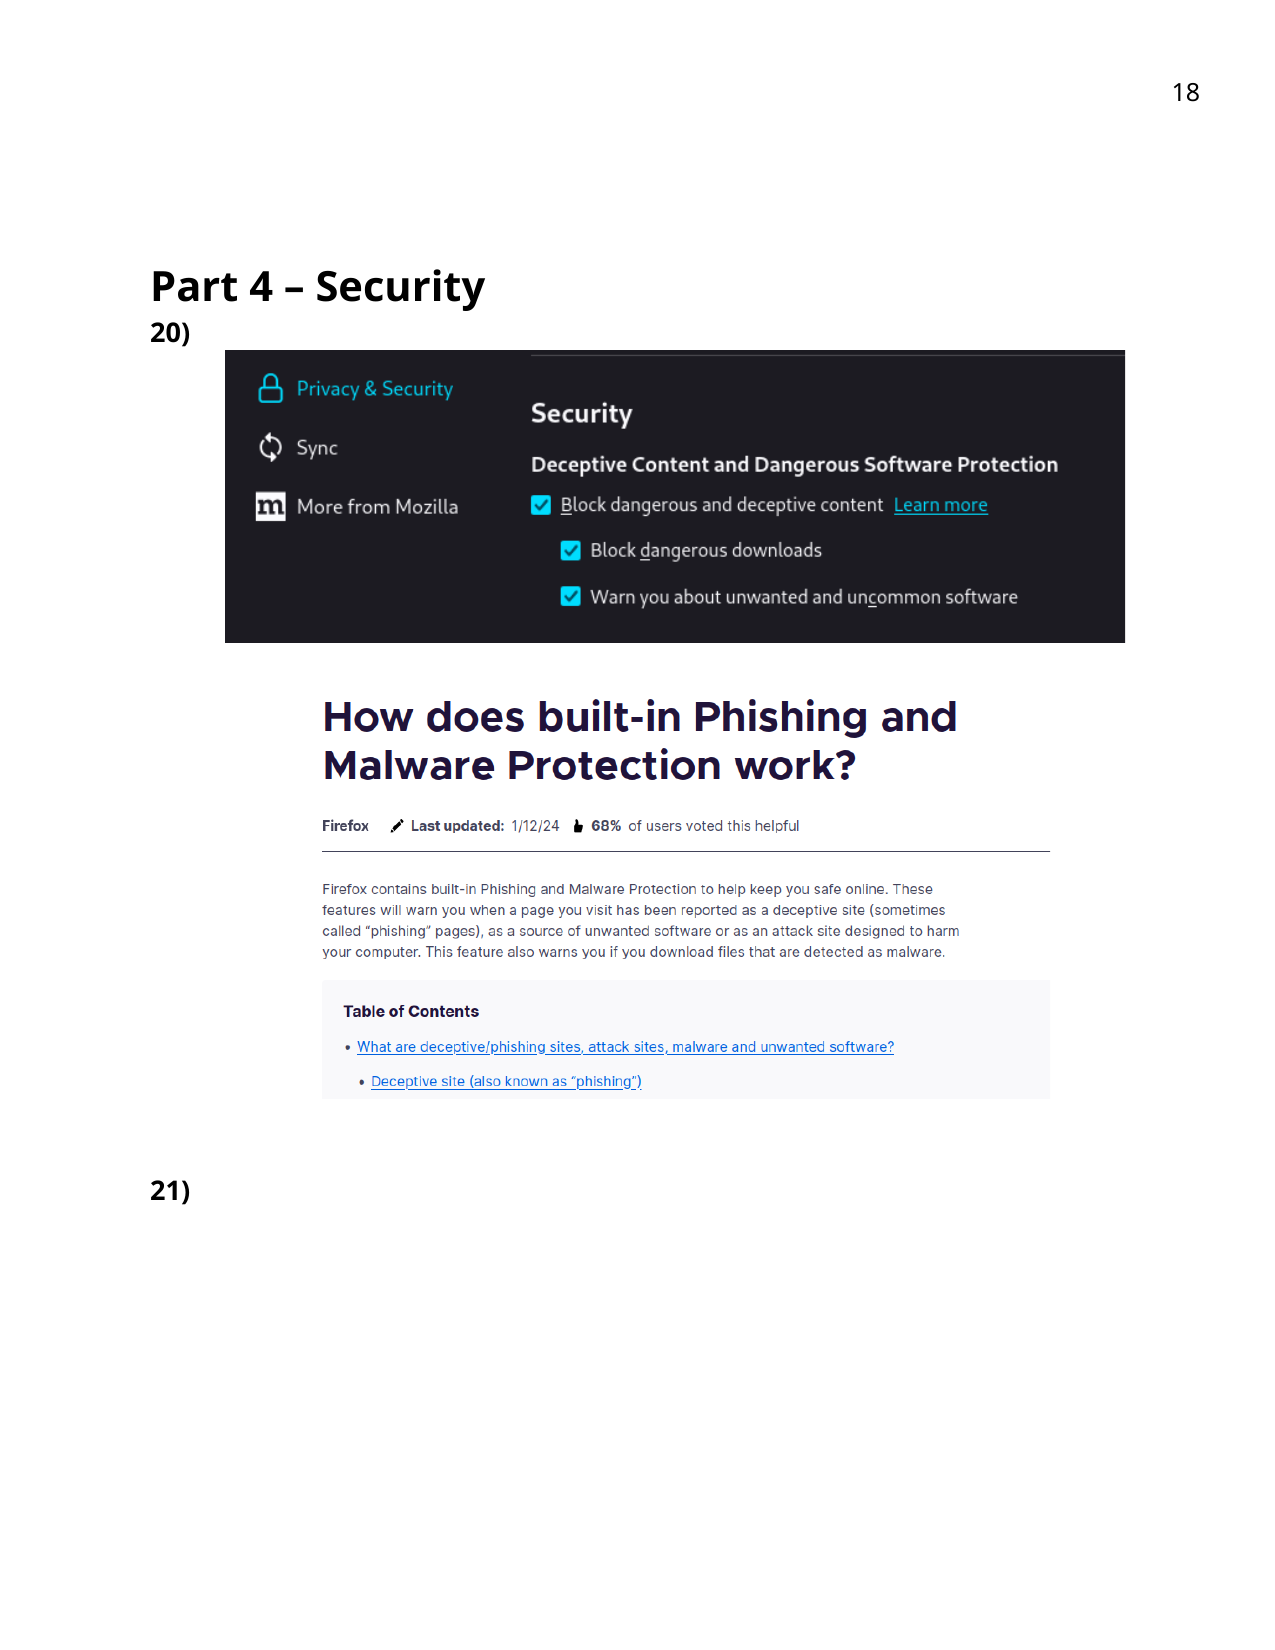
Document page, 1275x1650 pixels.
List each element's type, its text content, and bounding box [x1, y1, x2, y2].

picture [225, 350, 1125, 643]
text Part 4 – Security [150, 257, 1200, 313]
text 21) [150, 1172, 1200, 1209]
picture [300, 679, 1050, 1099]
text 20) [150, 313, 1200, 350]
